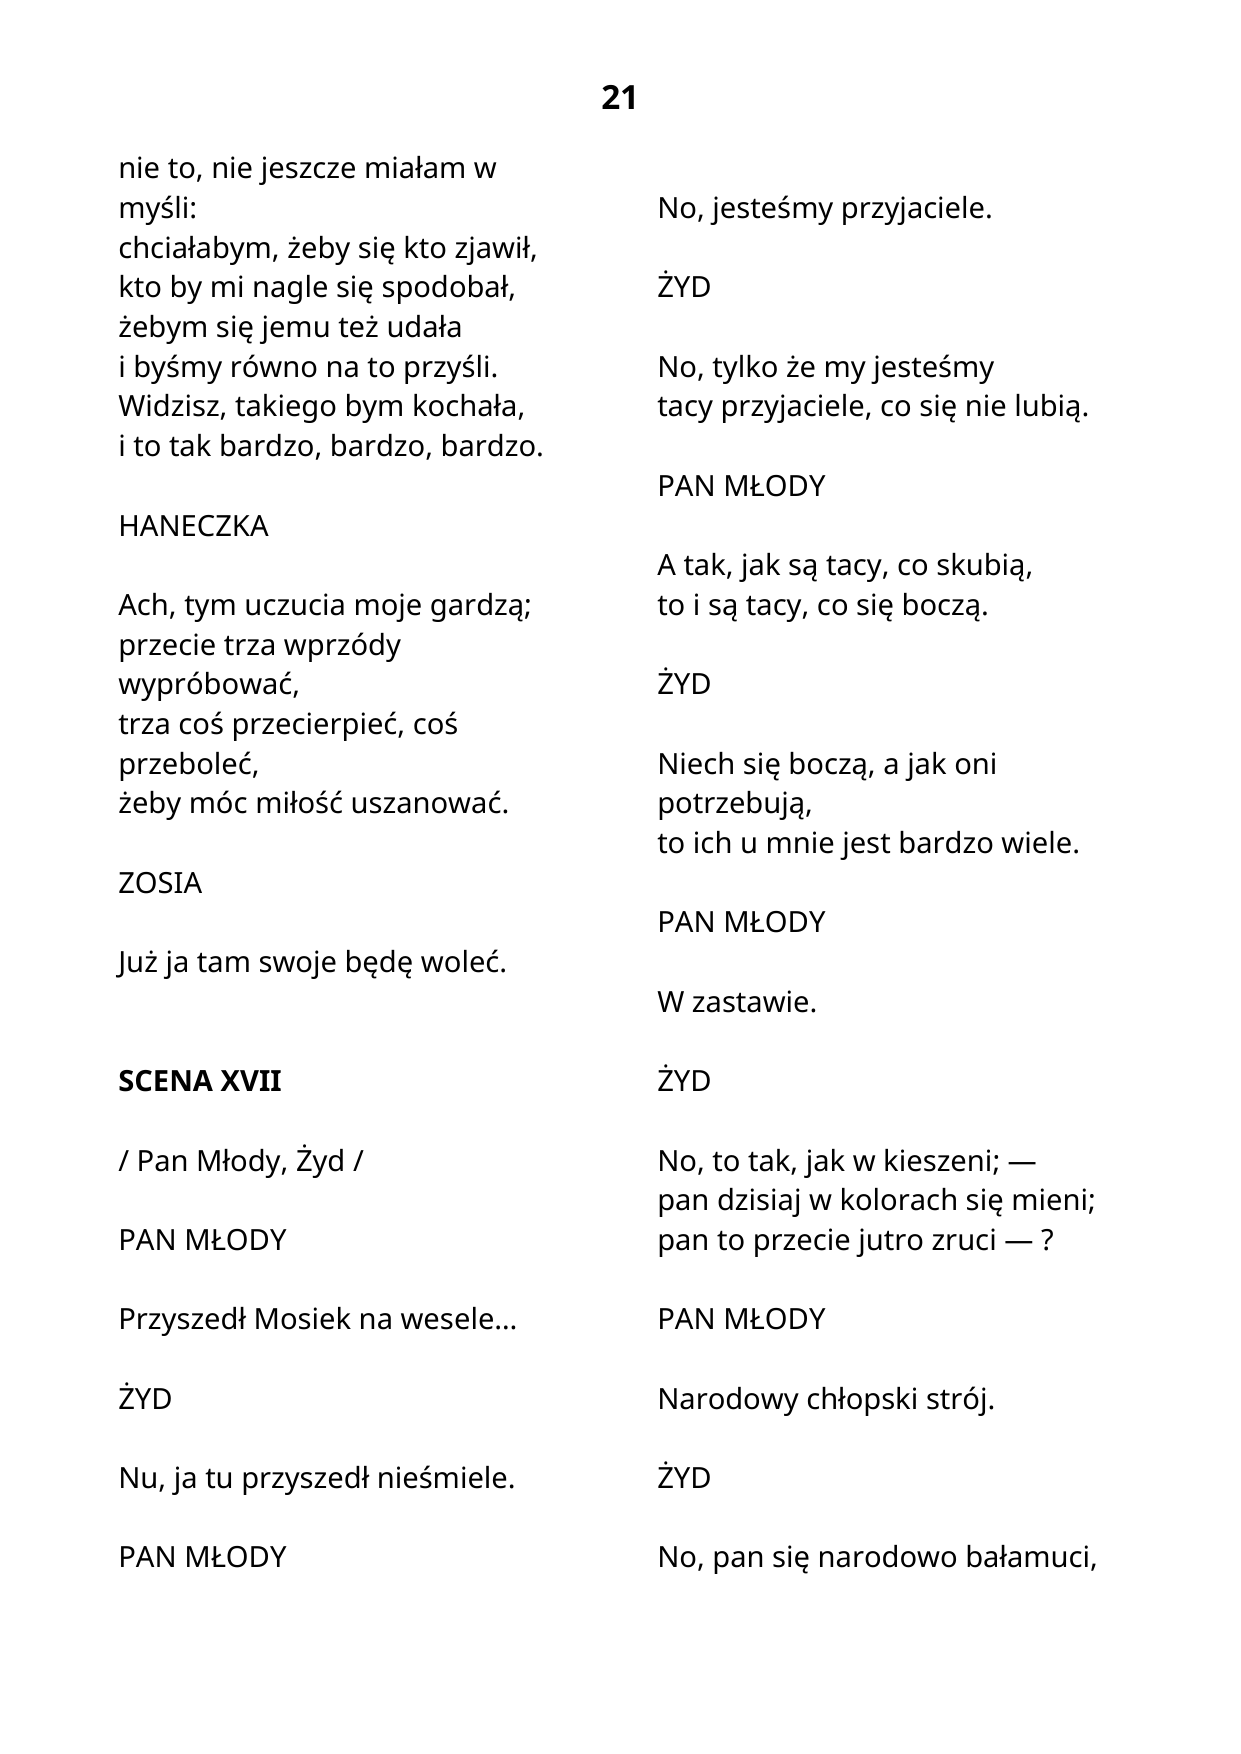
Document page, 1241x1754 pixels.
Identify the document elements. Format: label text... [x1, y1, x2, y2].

text ŻYD [657, 1060, 1122, 1100]
text tacy przyjaciele, co się nie lubią. [657, 386, 1122, 425]
text No, tylko że my jesteśmy [657, 346, 1122, 386]
text chciałabym, żeby się kto zjawił, [118, 227, 583, 267]
text Widzisz, takiego bym kochała, [118, 386, 583, 425]
text / Pan Młody, Żyd / [118, 1140, 583, 1179]
text to i są tacy, co się boczą. [657, 584, 1122, 624]
text pan dzisiaj w kolorach się mieni; [657, 1179, 1122, 1219]
text Przyszedł Mosiek na wesele… [118, 1298, 583, 1338]
text No, jesteśmy przyjaciele. [657, 187, 1122, 227]
text PAN MŁODY [118, 1219, 583, 1259]
text PAN MŁODY [657, 465, 1122, 505]
text PAN MŁODY [657, 902, 1122, 941]
text ŻYD [657, 663, 1122, 703]
text PAN MŁODY [657, 1298, 1122, 1338]
text W zastawie. [657, 981, 1122, 1021]
text nie to, nie jeszcze miałam w myśli: [118, 148, 583, 227]
text Już ja tam swoje będę woleć. [118, 941, 583, 981]
text pan to przecie jutro zruci — ? [657, 1219, 1122, 1259]
text ZOSIA [118, 862, 583, 902]
text No, to tak, jak w kieszeni; — [657, 1140, 1122, 1179]
text przecie trza wprzódy wypróbować, [118, 624, 583, 703]
text trza coś przecierpieć, coś przeboleć, [118, 703, 583, 783]
text to ich u mnie jest bardzo wiele. [657, 822, 1122, 862]
text Ach, tym uczucia moje gardzą; [118, 584, 583, 624]
text ŻYD [118, 1378, 583, 1418]
text i to tak bardzo, bardzo, bardzo. [118, 425, 583, 465]
text PAN MŁODY [118, 1537, 583, 1576]
text i byśmy równo na to przyśli. [118, 346, 583, 386]
text ŻYD [657, 1457, 1122, 1497]
text żeby móc miłość uszanować. [118, 783, 583, 822]
text ŻYD [657, 267, 1122, 306]
text A tak, jak są tacy, co skubią, [657, 544, 1122, 584]
text Narodowy chłopski strój. [657, 1378, 1122, 1418]
text kto by mi nagle się spodobał, [118, 267, 583, 306]
text żebym się jemu też udała [118, 306, 583, 346]
text Nu, ja tu przyszedł nieśmiele. [118, 1457, 583, 1497]
text Niech się boczą, a jak oni potrzebują, [657, 743, 1122, 822]
text HANECZKA [118, 505, 583, 544]
text No, pan się narodowo bałamuci, [657, 1537, 1122, 1576]
text SCENA XVII [118, 1060, 583, 1100]
